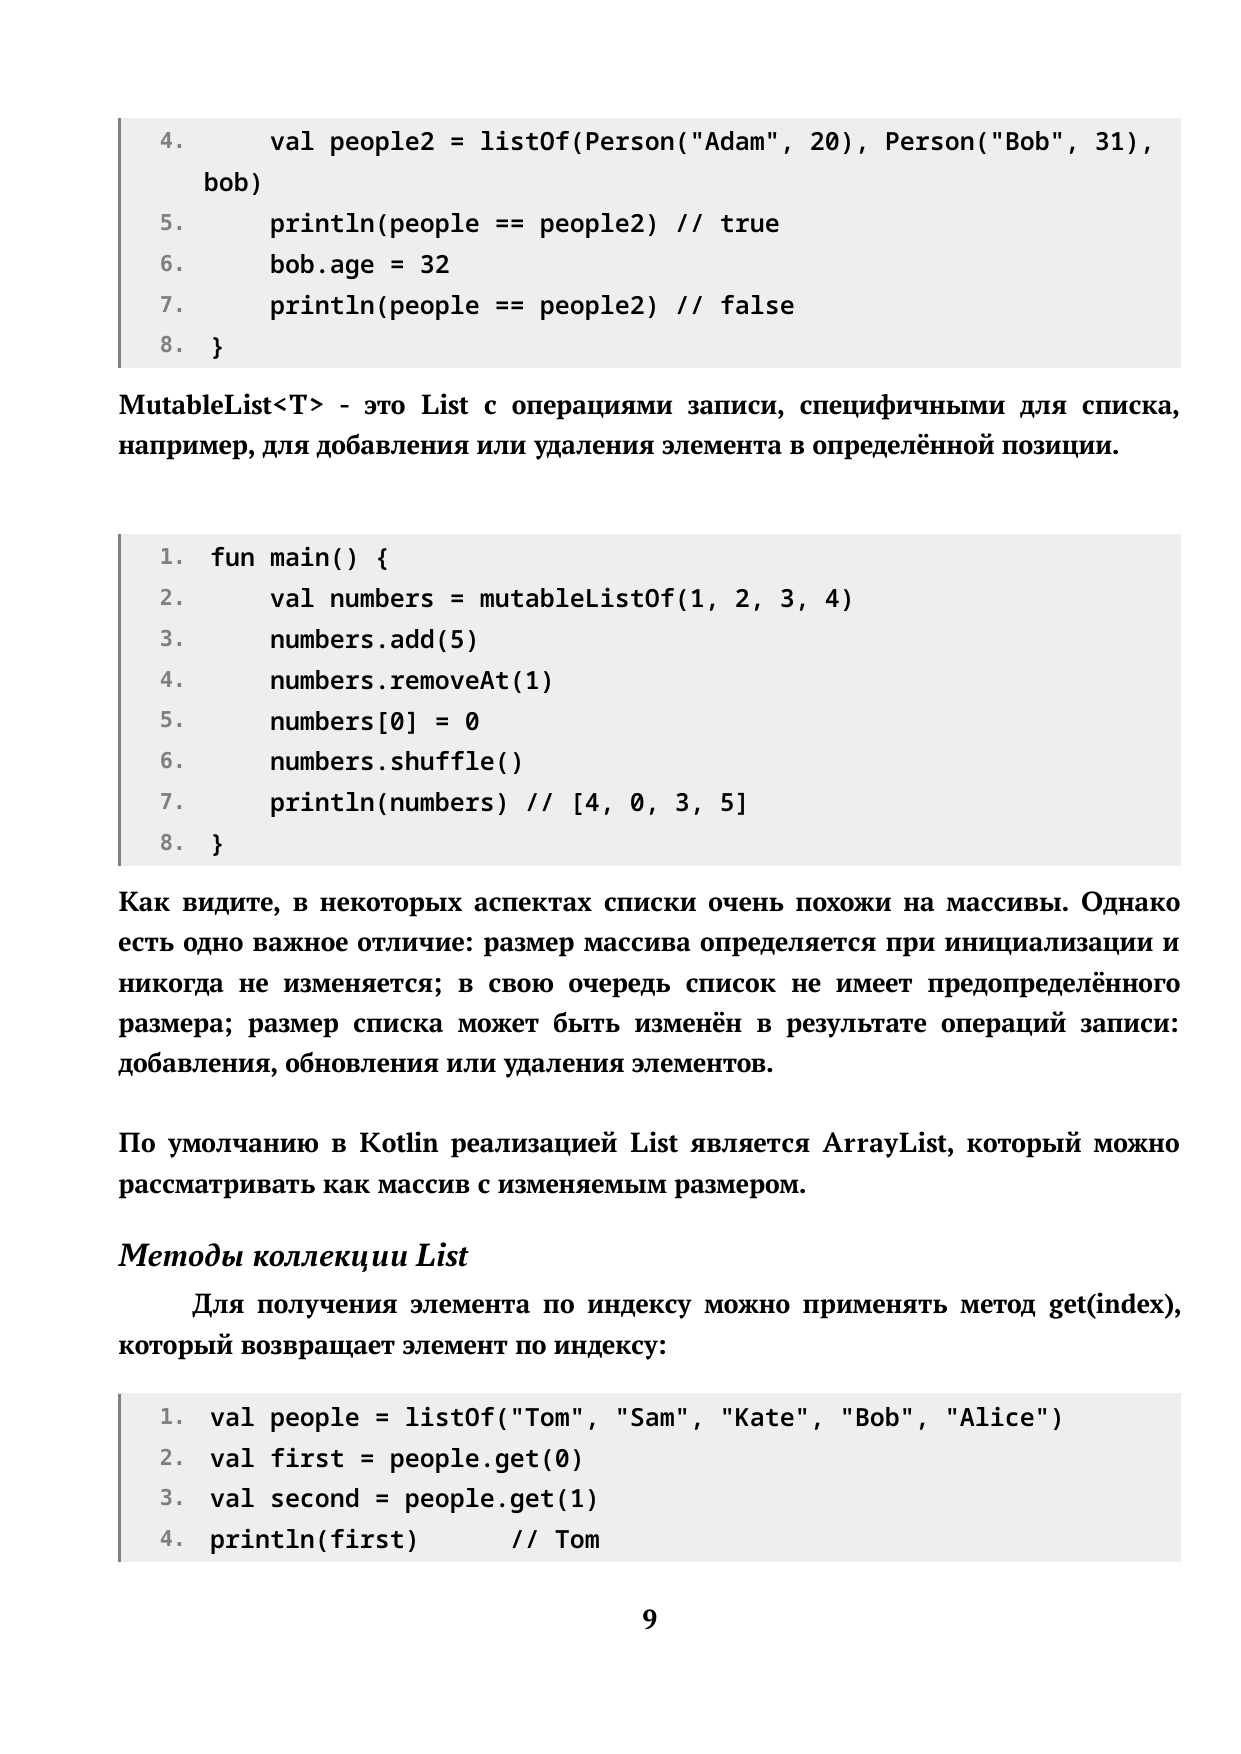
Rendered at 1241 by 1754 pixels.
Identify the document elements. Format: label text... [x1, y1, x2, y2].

list val second = people.get(1) [121, 1475, 1181, 1515]
list } [121, 322, 1181, 368]
list bob.age = 32 [121, 241, 1181, 281]
list val people2 = listOf(Person("Adam", 20), Person("Bob", 31), bob) [121, 118, 1181, 199]
list numbers[0] = 0 [121, 697, 1181, 737]
list numbers.shuffle() [121, 738, 1181, 778]
list println(people == people2) // true [121, 200, 1181, 240]
text Для получения элемента по индексу можно применять метод get(index), который возвращает элемент по индексу: [118, 1287, 1181, 1360]
text Как видите, в некоторых аспектах списки очень похожи на массивы. Однако есть одно важное отличие: размер массива определяется при инициализации и никогда не изменяется; в свою очередь список не имеет предопределённого размера; размер списка может быть изменён в результате операций записи: добавления, обновления или удаления элементов. [118, 884, 1181, 1079]
list val people = listOf("Tom", "Sam", "Kate", "Bob", "Alice") [118, 1393, 1181, 1433]
list numbers.removeAt(1) [121, 656, 1181, 696]
text MutableList<T> - это List с операциями записи, специфичными для списка, например, для добавления или удаления элемента в определённой позиции. [118, 387, 1181, 461]
list numbers.add(5) [121, 616, 1181, 656]
list val first = people.get(0) [121, 1434, 1181, 1474]
list println(first) // Tom [121, 1516, 1181, 1562]
list fun main() { [121, 534, 1181, 574]
list val numbers = mutableListOf(1, 2, 3, 4) [121, 575, 1181, 615]
list } [121, 820, 1181, 866]
list println(people == people2) // false [121, 281, 1181, 321]
text По умолчанию в Kotlin реализацией List является ArrayList, который можно рассматривать как массив с изменяемым размером. [118, 1126, 1181, 1199]
list println(numbers) // [4, 0, 3, 5] [121, 779, 1181, 819]
subtitle Методы коллекции List [118, 1235, 1181, 1274]
